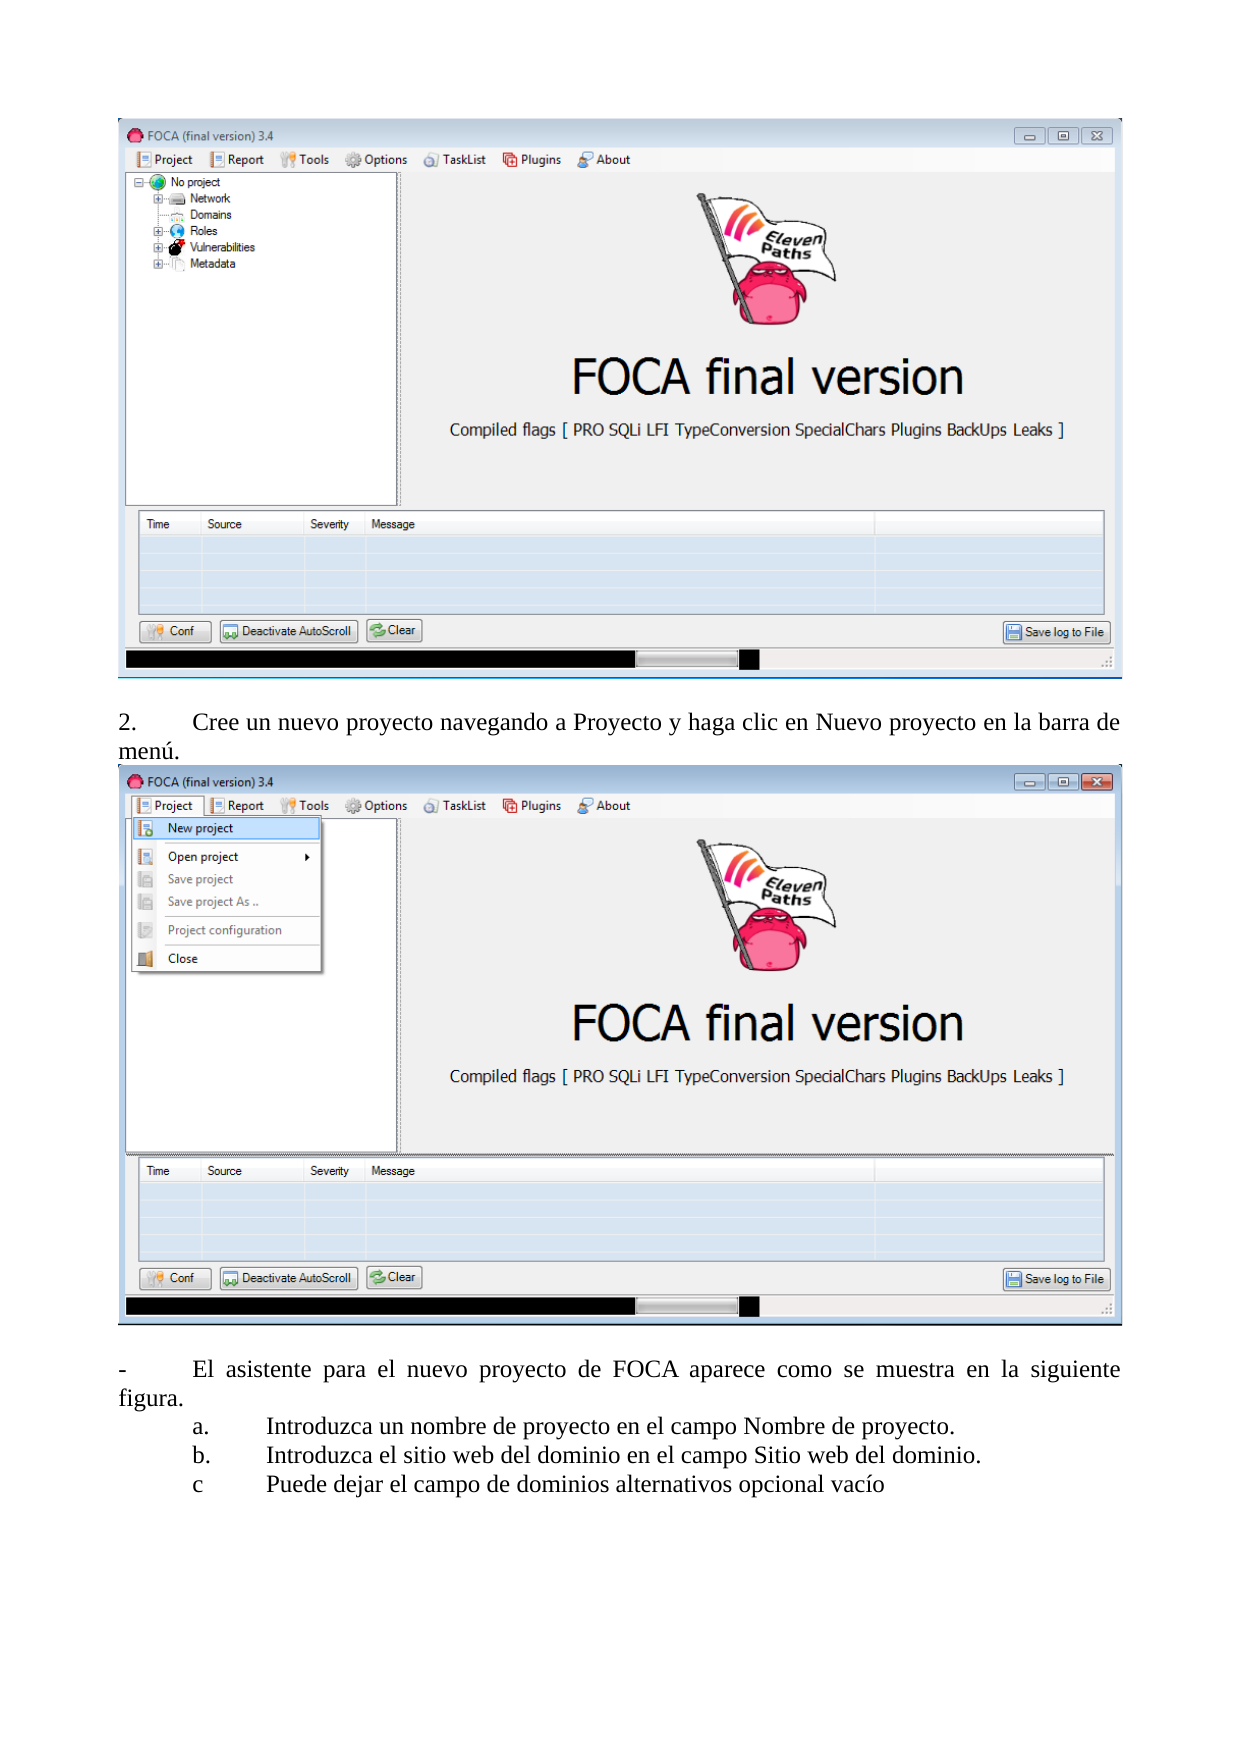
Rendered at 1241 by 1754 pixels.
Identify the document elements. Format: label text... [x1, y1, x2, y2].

text - El asistente para el nuevo proyecto de FOCA aparece como se muestra en la siguiente figura. [118, 1354, 1122, 1411]
text c Puede dejar el campo de dominios alternativos opcional vacío [118, 1469, 1122, 1498]
text b. Introduzca el sitio web del dominio en el campo Sitio web del dominio. [118, 1440, 1122, 1469]
picture [118, 118, 1123, 679]
picture [118, 764, 1123, 1326]
text 2. Cree un nuevo proyecto navegando a Proyecto y haga clic en Nuevo proyecto en la barra de menú. [118, 707, 1122, 764]
text a. Introduzca un nombre de proyecto en el campo Nombre de proyecto. [118, 1411, 1122, 1440]
